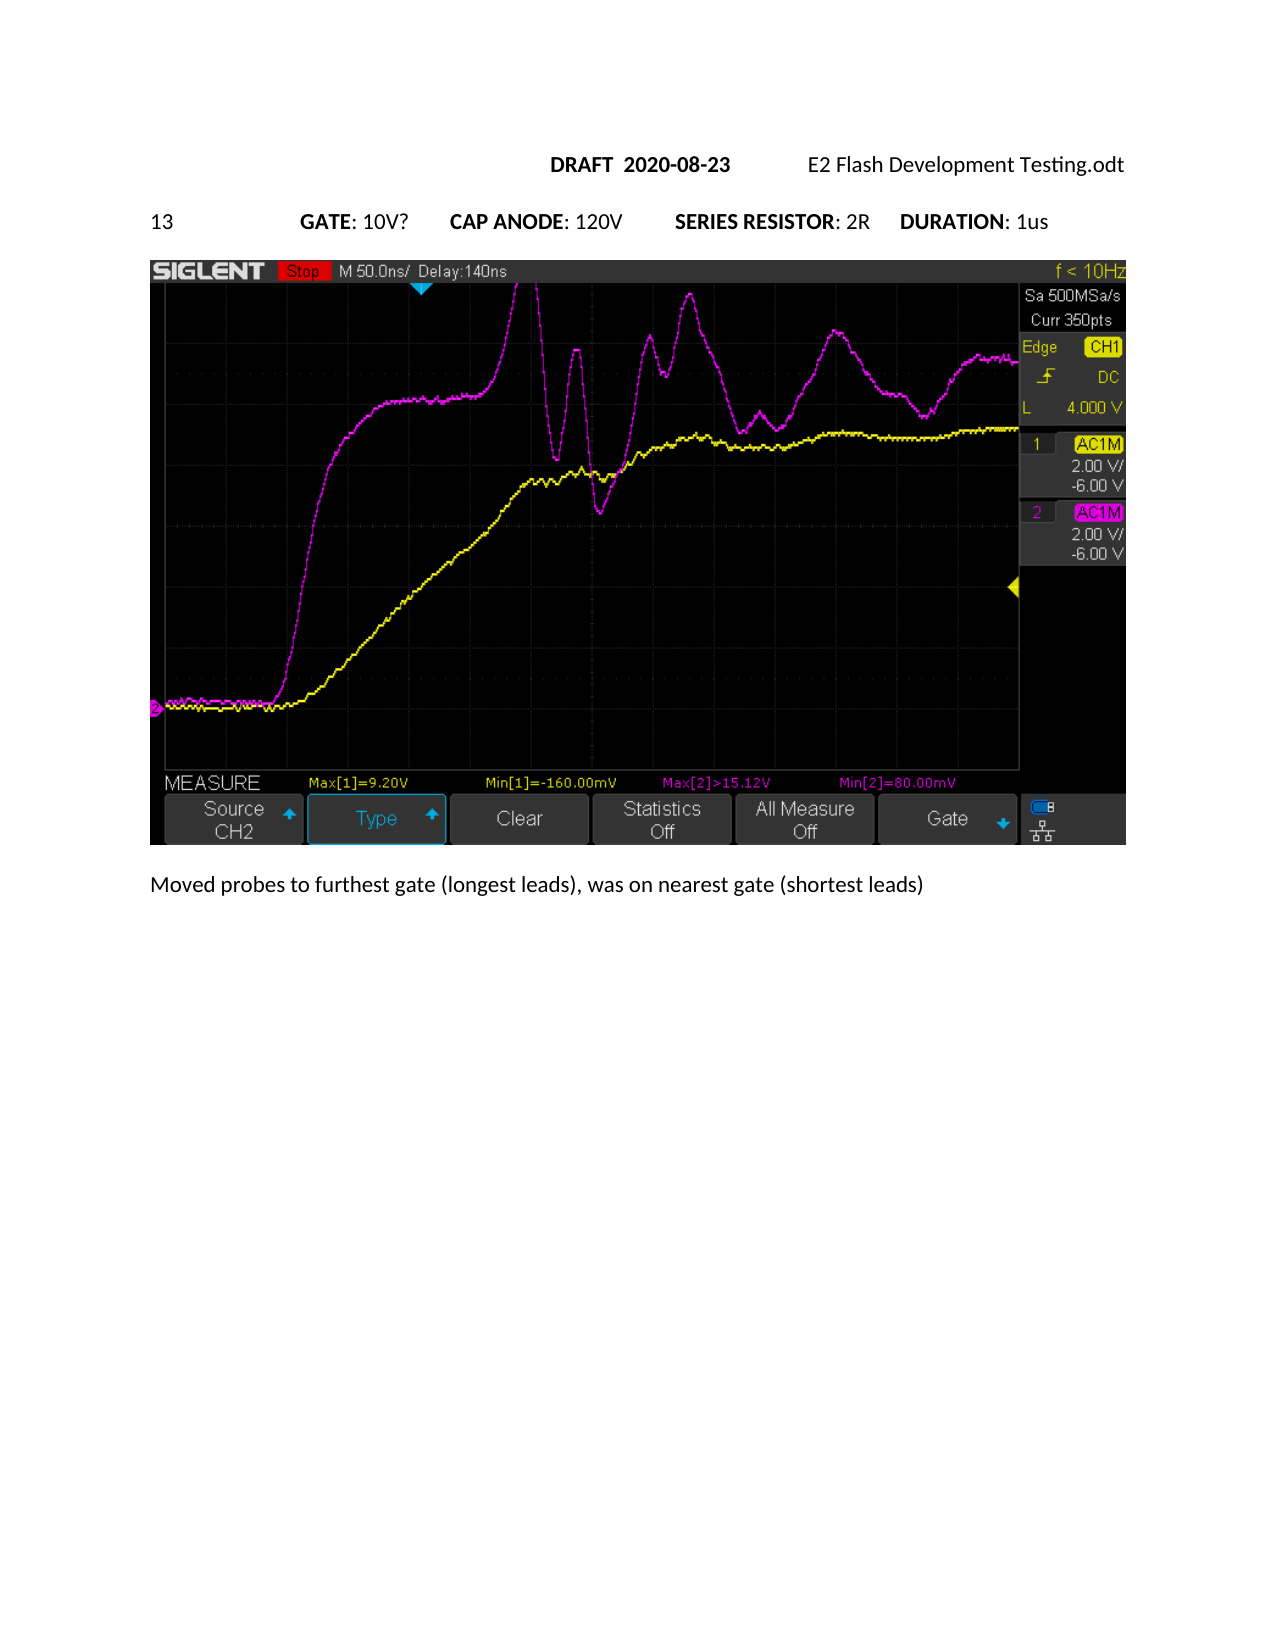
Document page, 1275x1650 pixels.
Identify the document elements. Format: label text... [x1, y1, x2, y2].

picture [309, 796, 444, 843]
picture [150, 260, 1126, 845]
text 13 GATE: 10V? CAP ANODE: 120V SERIES RESISTOR: 2R DURATION: 1us [150, 207, 1125, 236]
text Moved probes to furthest gate (longest leads), was on nearest gate (shortest leads) [150, 870, 1125, 898]
